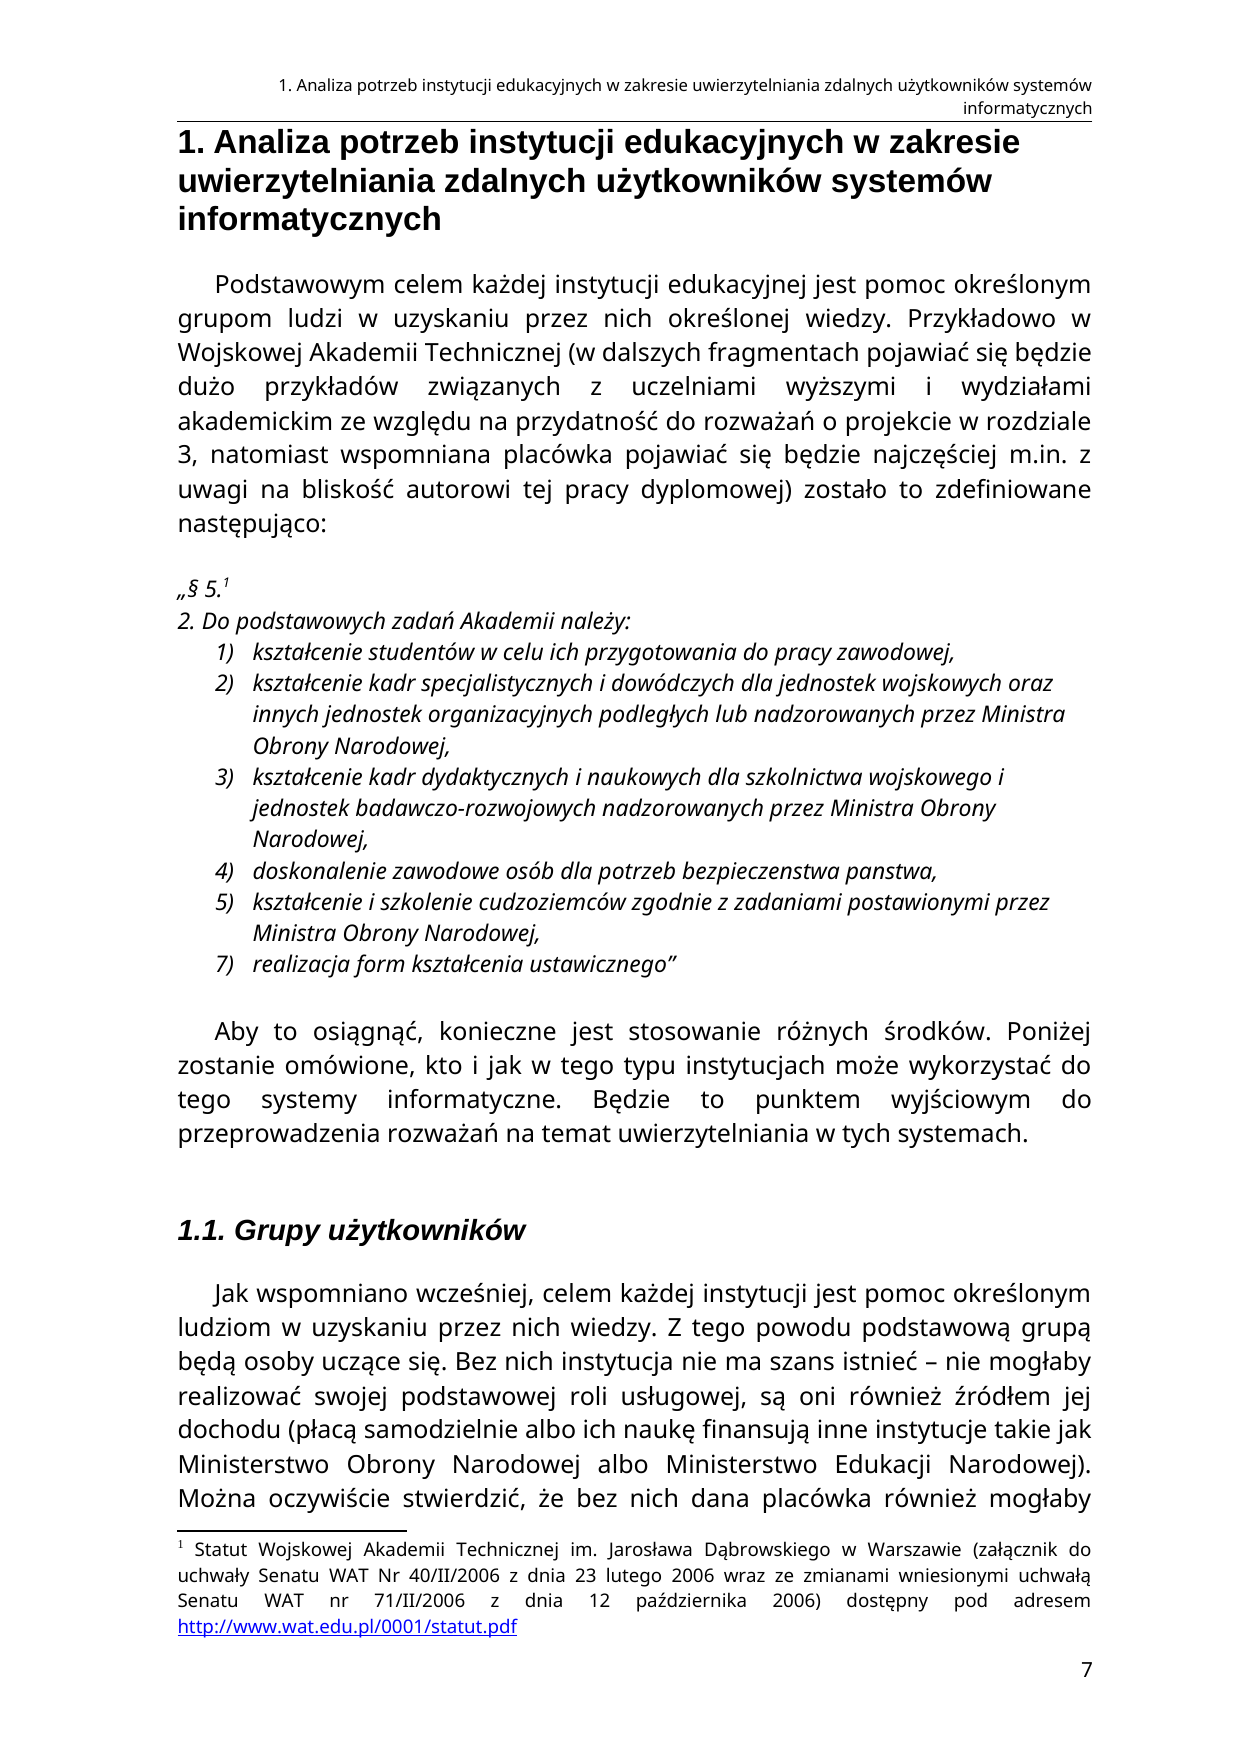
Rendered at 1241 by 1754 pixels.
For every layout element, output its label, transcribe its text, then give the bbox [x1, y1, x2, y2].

list doskonalenie zawodowe osób dla potrzeb bezpieczenstwa panstwa, [215, 855, 1092, 886]
text Statut Wojskowej Akademii Technicznej im. Jarosława Dąbrowskiego w Warszawie (załącznik do uchwały Senatu WAT Nr 40/II/2006 z dnia 23 lutego 2006 wraz ze zmianami wniesionymi uchwałą Senatu WAT nr 71/II/2006 z dnia 12 października 2006) dostępny pod adresem http://www.wat.edu.pl/0001/statut.pdf [177, 1537, 1092, 1639]
text Aby to osiągnąć, konieczne jest stosowanie różnych środków. Poniżej zostanie omówione, kto i jak w tego typu instytucjach może wykorzystać do tego systemy informatyczne. Będzie to punktem wyjściowym do przeprowadzenia rozważań na temat uwierzytelniania w tych systemach. [177, 1014, 1092, 1150]
list kształcenie i szkolenie cudzoziemców zgodnie z zadaniami postawionymi przez Ministra Obrony Narodowej, [215, 886, 1092, 948]
text 2. Do podstawowych zadań Akademii należy: [177, 605, 1092, 636]
subtitle 1. Analiza potrzeb instytucji edukacyjnych w zakresie uwierzytelniania zdalnych użytkowników systemów informatycznych [177, 122, 1092, 238]
list kształcenie kadr dydaktycznych i naukowych dla szkolnictwa wojskowego i jednostek badawczo-rozwojowych nadzorowanych przez Ministra Obrony Narodowej, [215, 761, 1092, 855]
list kształcenie studentów w celu ich przygotowania do pracy zawodowej, [215, 636, 1092, 667]
list kształcenie kadr specjalistycznych i dowódczych dla jednostek wojskowych oraz innych jednostek organizacyjnych podległych lub nadzorowanych przez Ministra Obrony Narodowej, [215, 667, 1092, 761]
text „§ 5. [177, 573, 1092, 605]
subtitle 1.1. Grupy użytkowników [177, 1213, 1092, 1247]
text Podstawowym celem każdej instytucji edukacyjnej jest pomoc określonym grupom ludzi w uzyskaniu przez nich określonej wiedzy. Przykładowo w Wojskowej Akademii Technicznej (w dalszych fragmentach pojawiać się będzie dużo przykładów związanych z uczelniami wyższymi i wydziałami akademickim ze względu na przydatność do rozważań o projekcie w rozdziale 3, natomiast wspomniana placówka pojawiać się będzie najczęściej m.in. z uwagi na bliskość autorowi tej pracy dyplomowej) zostało to zdefiniowane następująco: [177, 267, 1092, 539]
text Jak wspomniano wcześniej, celem każdej instytucji jest pomoc określonym ludziom w uzyskaniu przez nich wiedzy. Z tego powodu podstawową grupą będą osoby uczące się. Bez nich instytucja nie ma szans istnieć – nie mogłaby realizować swojej podstawowej roli usługowej, są oni również źródłem jej dochodu (płacą samodzielnie albo ich naukę finansują inne instytucje takie jak Ministerstwo Obrony Narodowej albo Ministerstwo Edukacji Narodowej). Można oczywiście stwierdzić, że bez nich dana placówka również mogłaby [177, 1276, 1092, 1514]
list realizacja form kształcenia ustawicznego” [215, 948, 1092, 980]
